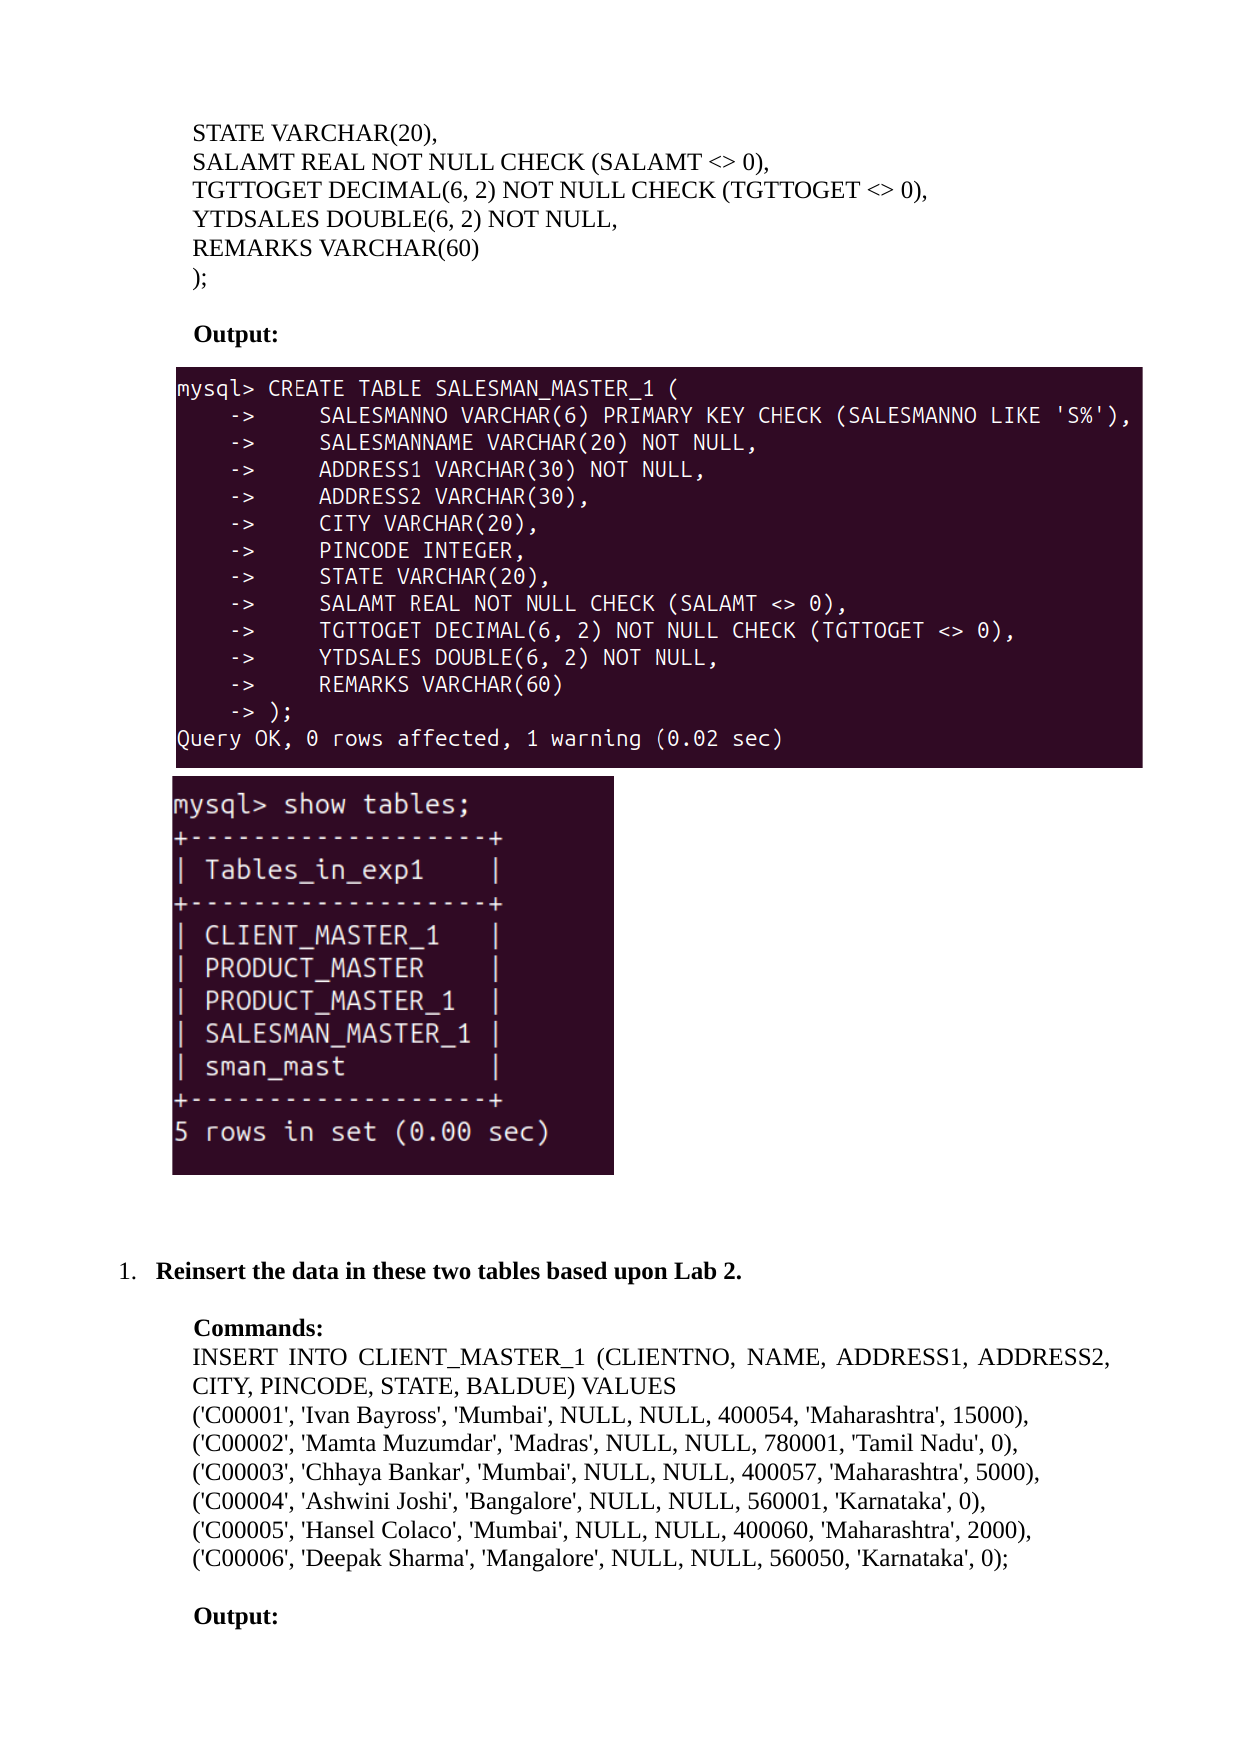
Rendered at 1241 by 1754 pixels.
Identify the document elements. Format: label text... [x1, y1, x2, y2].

text STATE VARCHAR(20), [118, 118, 1122, 147]
text ('C00006', 'Deepak Sharma', 'Mangalore', NULL, NULL, 560050, 'Karnataka', 0); [118, 1543, 1122, 1572]
list Output: [156, 1601, 1122, 1630]
text ('C00001', 'Ivan Bayross', 'Mumbai', NULL, NULL, 400054, 'Maharashtra', 15000), [118, 1400, 1122, 1428]
text TGTTOGET DECIMAL(6, 2) NOT NULL CHECK (TGTTOGET <> 0), [118, 176, 1122, 204]
text ); [118, 262, 1122, 291]
list Reinsert the data in these two tables based upon Lab 2. [118, 1256, 1122, 1285]
list Commands: [156, 1313, 1122, 1342]
text ('C00002', 'Mamta Muzumdar', 'Madras', NULL, NULL, 780001, 'Tamil Nadu', 0), [118, 1428, 1122, 1457]
text ('C00004', 'Ashwini Joshi', 'Bangalore', NULL, NULL, 560001, 'Karnataka', 0), [118, 1486, 1122, 1515]
text SALAMT REAL NOT NULL CHECK (SALAMT <> 0), [118, 147, 1122, 176]
picture [176, 367, 1143, 768]
picture [172, 776, 614, 1175]
list Output: [156, 319, 1122, 348]
text INSERT INTO CLIENT_MASTER_1 (CLIENTNO, NAME, ADDRESS1, ADDRESS2, CITY, PINCODE, STATE, BALDUE) VALUES [118, 1342, 1122, 1400]
text YTDSALES DOUBLE(6, 2) NOT NULL, [118, 204, 1122, 233]
text ('C00005', 'Hansel Colaco', 'Mumbai', NULL, NULL, 400060, 'Maharashtra', 2000), [118, 1515, 1122, 1543]
text REMARKS VARCHAR(60) [118, 233, 1122, 262]
text ('C00003', 'Chhaya Bankar', 'Mumbai', NULL, NULL, 400057, 'Maharashtra', 5000), [118, 1457, 1122, 1486]
